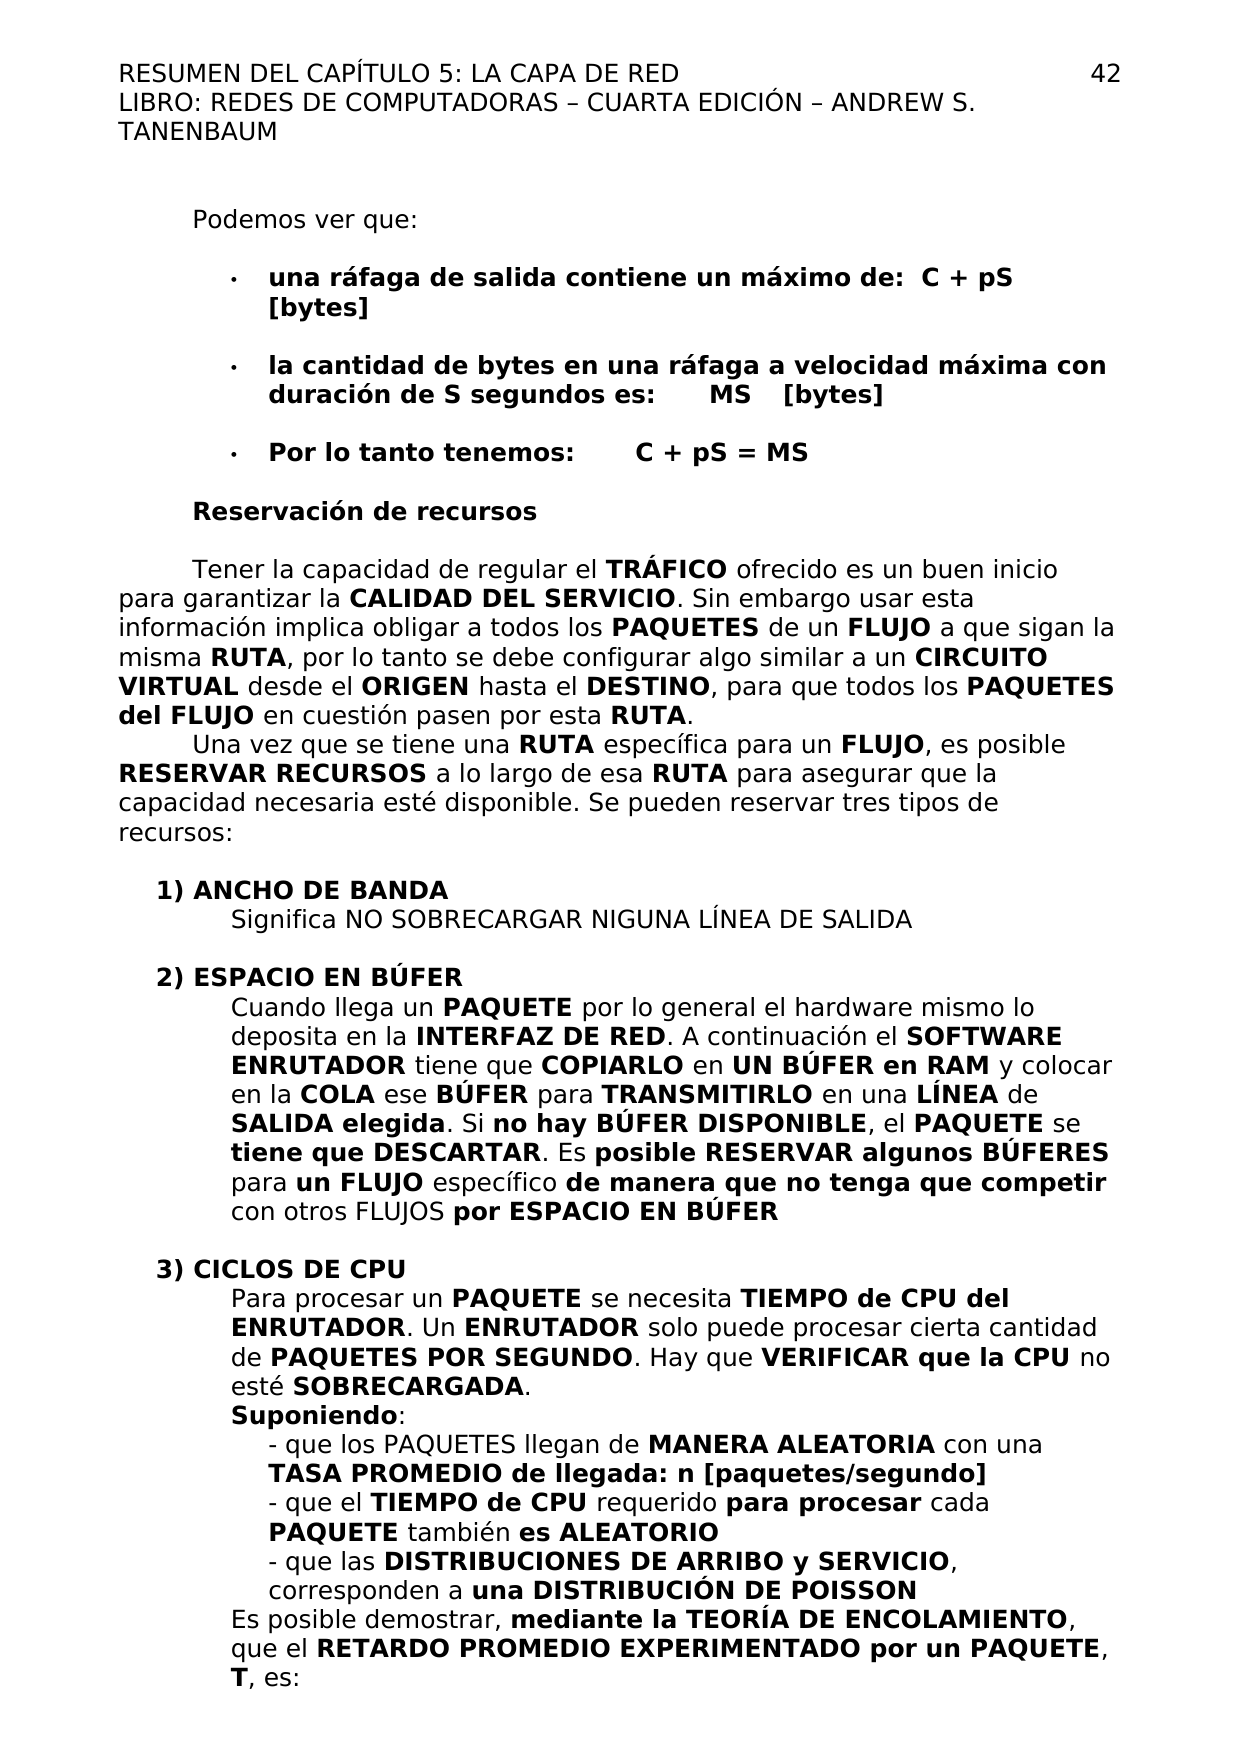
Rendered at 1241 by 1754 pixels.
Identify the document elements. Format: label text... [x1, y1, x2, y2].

list Por lo tanto tenemos: C + pS = MS [231, 438, 1122, 468]
list Para procesar un PAQUETE se necesita TIEMPO de CPU del ENRUTADOR. Un ENRUTADOR solo puede procesar cierta cantidad de PAQUETES POR SEGUNDO. Hay que VERIFICAR que la CPU no esté SOBRECARGADA. [193, 1284, 1122, 1401]
list CICLOS DE CPU [156, 1255, 1122, 1284]
list - que el TIEMPO de CPU requerido para procesar cada PAQUETE también es ALEATORIO [231, 1488, 1122, 1547]
list Significa NO SOBRECARGAR NIGUNA LÍNEA DE SALIDA [193, 905, 1122, 934]
text Tener la capacidad de regular el TRÁFICO ofrecido es un buen inicio para garantizar la CALIDAD DEL SERVICIO. Sin embargo usar esta información implica obligar a todos los PAQUETES de un FLUJO a que sigan la misma RUTA, por lo tanto se debe configurar algo similar a un CIRCUITO VIRTUAL desde el ORIGEN hasta el DESTINO, para que todos los PAQUETES del FLUJO en cuestión pasen por esta RUTA. [118, 555, 1122, 730]
text Una vez que se tiene una RUTA específica para un FLUJO, es posible RESERVAR RECURSOS a lo largo de esa RUTA para asegurar que la capacidad necesaria esté disponible. Se pueden reservar tres tipos de recursos: [118, 730, 1122, 847]
list Suponiendo: [193, 1401, 1122, 1430]
text Podemos ver que: [118, 205, 1122, 234]
list ESPACIO EN BÚFER [156, 963, 1122, 993]
list ANCHO DE BANDA [156, 876, 1122, 905]
list Cuando llega un PAQUETE por lo general el hardware mismo lo deposita en la INTERFAZ DE RED. A continuación el SOFTWARE ENRUTADOR tiene que COPIARLO en UN BÚFER en RAM y colocar en la COLA ese BÚFER para TRANSMITIRLO en una LÍNEA de SALIDA elegida. Si no hay BÚFER DISPONIBLE, el PAQUETE se tiene que DESCARTAR. Es posible RESERVAR algunos BÚFERES para un FLUJO específico de manera que no tenga que competir con otros FLUJOS por ESPACIO EN BÚFER [193, 993, 1122, 1226]
list una ráfaga de salida contiene un máximo de: C + pS [bytes] [231, 263, 1122, 322]
text Reservación de recursos [118, 497, 1122, 526]
list la cantidad de bytes en una ráfaga a velocidad máxima con duración de S segundos es: MS [bytes] [231, 351, 1122, 409]
list - que los PAQUETES llegan de MANERA ALEATORIA con una TASA PROMEDIO de llegada: n [paquetes/segundo] [231, 1430, 1122, 1488]
list Es posible demostrar, mediante la TEORÍA DE ENCOLAMIENTO, que el RETARDO PROMEDIO EXPERIMENTADO por un PAQUETE, T, es: [193, 1605, 1122, 1693]
list - que las DISTRIBUCIONES DE ARRIBO y SERVICIO, corresponden a una DISTRIBUCIÓN DE POISSON [231, 1547, 1122, 1605]
